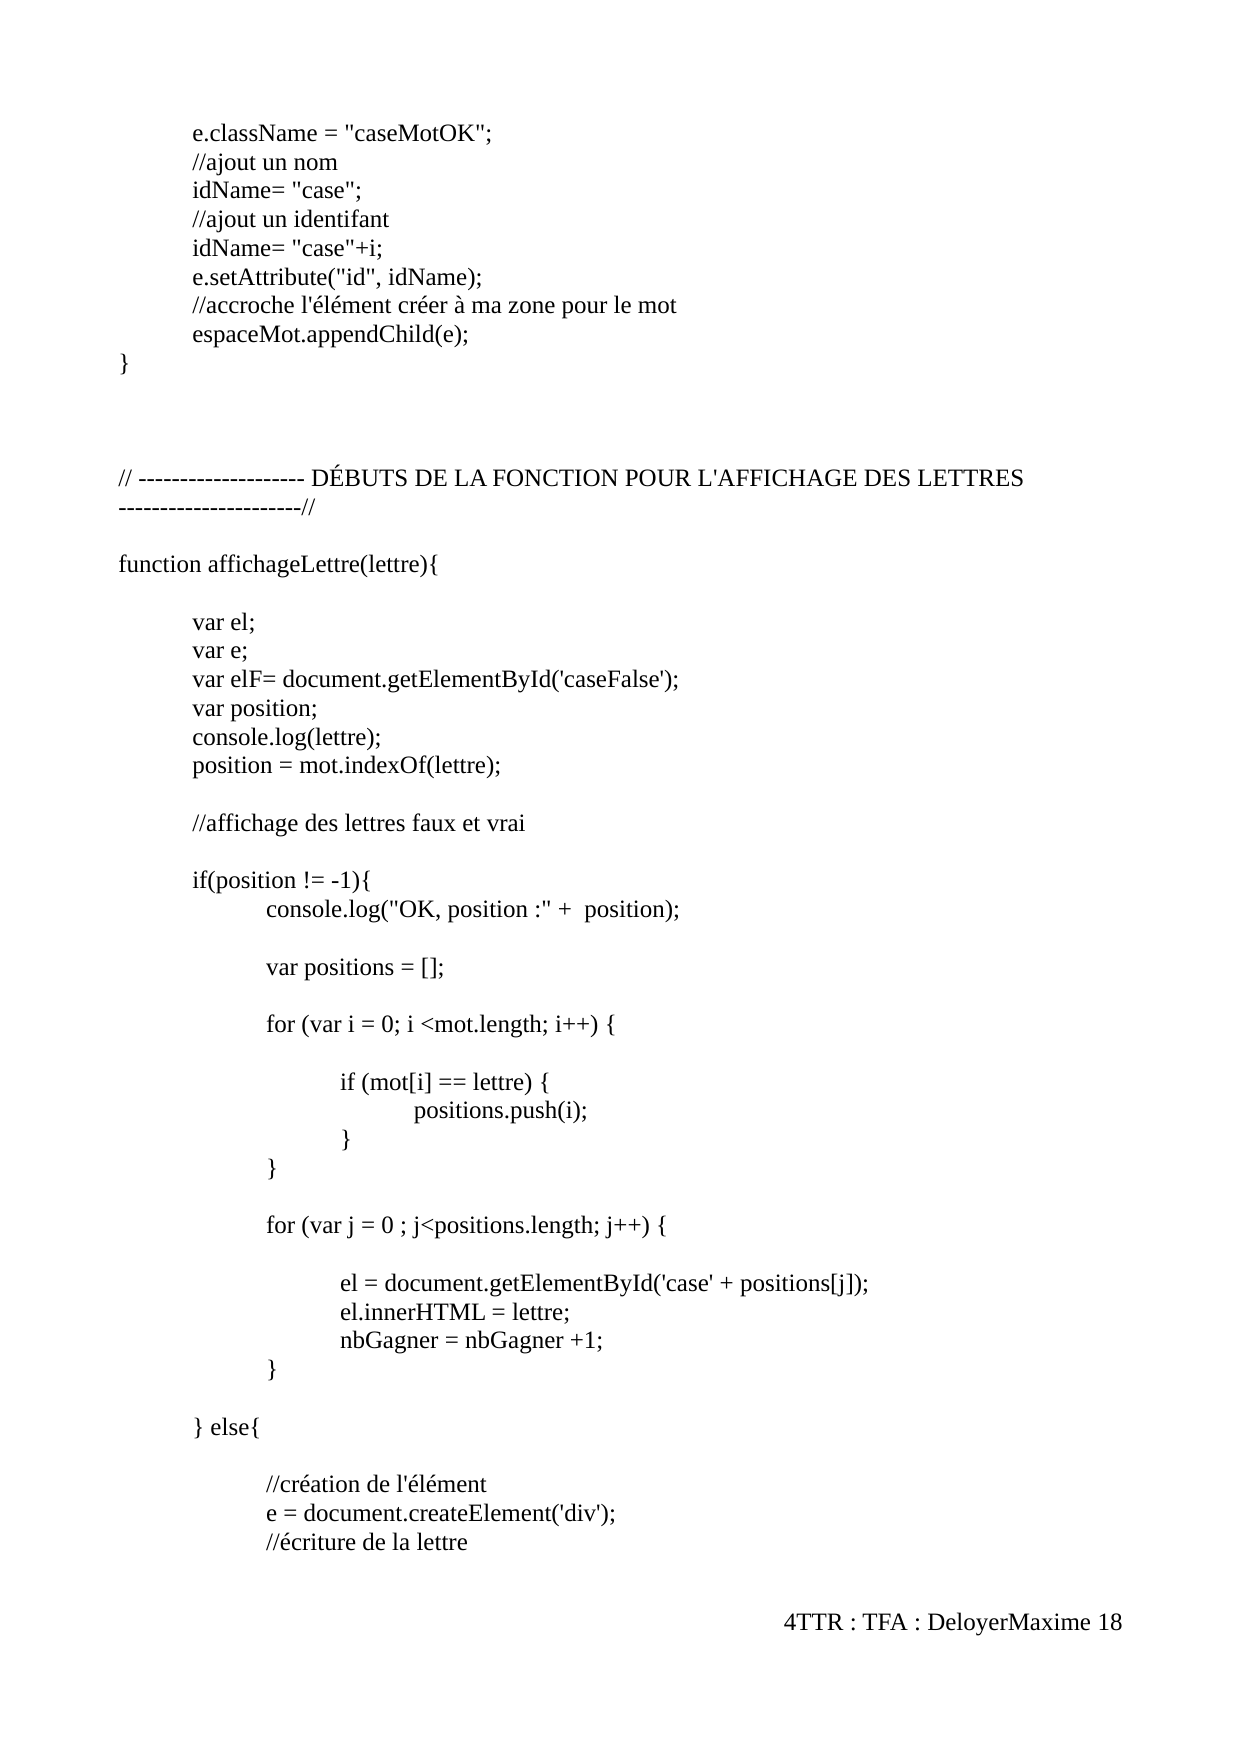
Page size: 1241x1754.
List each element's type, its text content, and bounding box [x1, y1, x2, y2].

text idName= "case"; [118, 176, 1122, 204]
text var el; [118, 607, 1122, 636]
text for (var j = 0 ; j<positions.length; j++) { [118, 1211, 1122, 1239]
text espaceMot.appendChild(e); [118, 319, 1122, 348]
text //création de l'élément [118, 1469, 1122, 1498]
text el.innerHTML = lettre; [118, 1297, 1122, 1326]
text e.setAttribute("id", idName); [118, 262, 1122, 291]
text var elF= document.getElementById('caseFalse'); [118, 664, 1122, 693]
text } else{ [118, 1412, 1122, 1441]
text idName= "case"+i; [118, 233, 1122, 262]
text nbGagner = nbGagner +1; [118, 1326, 1122, 1354]
text console.log(lettre); [118, 722, 1122, 751]
text //accroche l'élément créer à ma zone pour le mot [118, 291, 1122, 319]
text position = mot.indexOf(lettre); [118, 751, 1122, 779]
text if(position != -1){ [118, 866, 1122, 894]
text console.log("OK, position :" + position); [118, 894, 1122, 923]
text e = document.createElement('div'); [118, 1498, 1122, 1527]
text } [118, 1124, 1122, 1153]
text } [118, 1153, 1122, 1182]
text // -------------------- DÉBUTS DE LA FONCTION POUR L'AFFICHAGE DES LETTRES ----------------------// [118, 463, 1122, 521]
text //ajout un identifant [118, 204, 1122, 233]
text positions.push(i); [118, 1096, 1122, 1124]
text e.className = "caseMotOK"; [118, 118, 1122, 147]
text var e; [118, 636, 1122, 664]
text } [118, 348, 1122, 377]
text function affichageLettre(lettre){ [118, 549, 1122, 578]
text } [118, 1354, 1122, 1383]
text var position; [118, 693, 1122, 722]
text //écriture de la lettre [118, 1527, 1122, 1556]
text for (var i = 0; i <mot.length; i++) { [118, 1009, 1122, 1038]
text //ajout un nom [118, 147, 1122, 176]
text el = document.getElementById('case' + positions[j]); [118, 1268, 1122, 1297]
text //affichage des lettres faux et vrai [118, 808, 1122, 837]
text var positions = []; [118, 952, 1122, 981]
text if (mot[i] == lettre) { [118, 1067, 1122, 1096]
